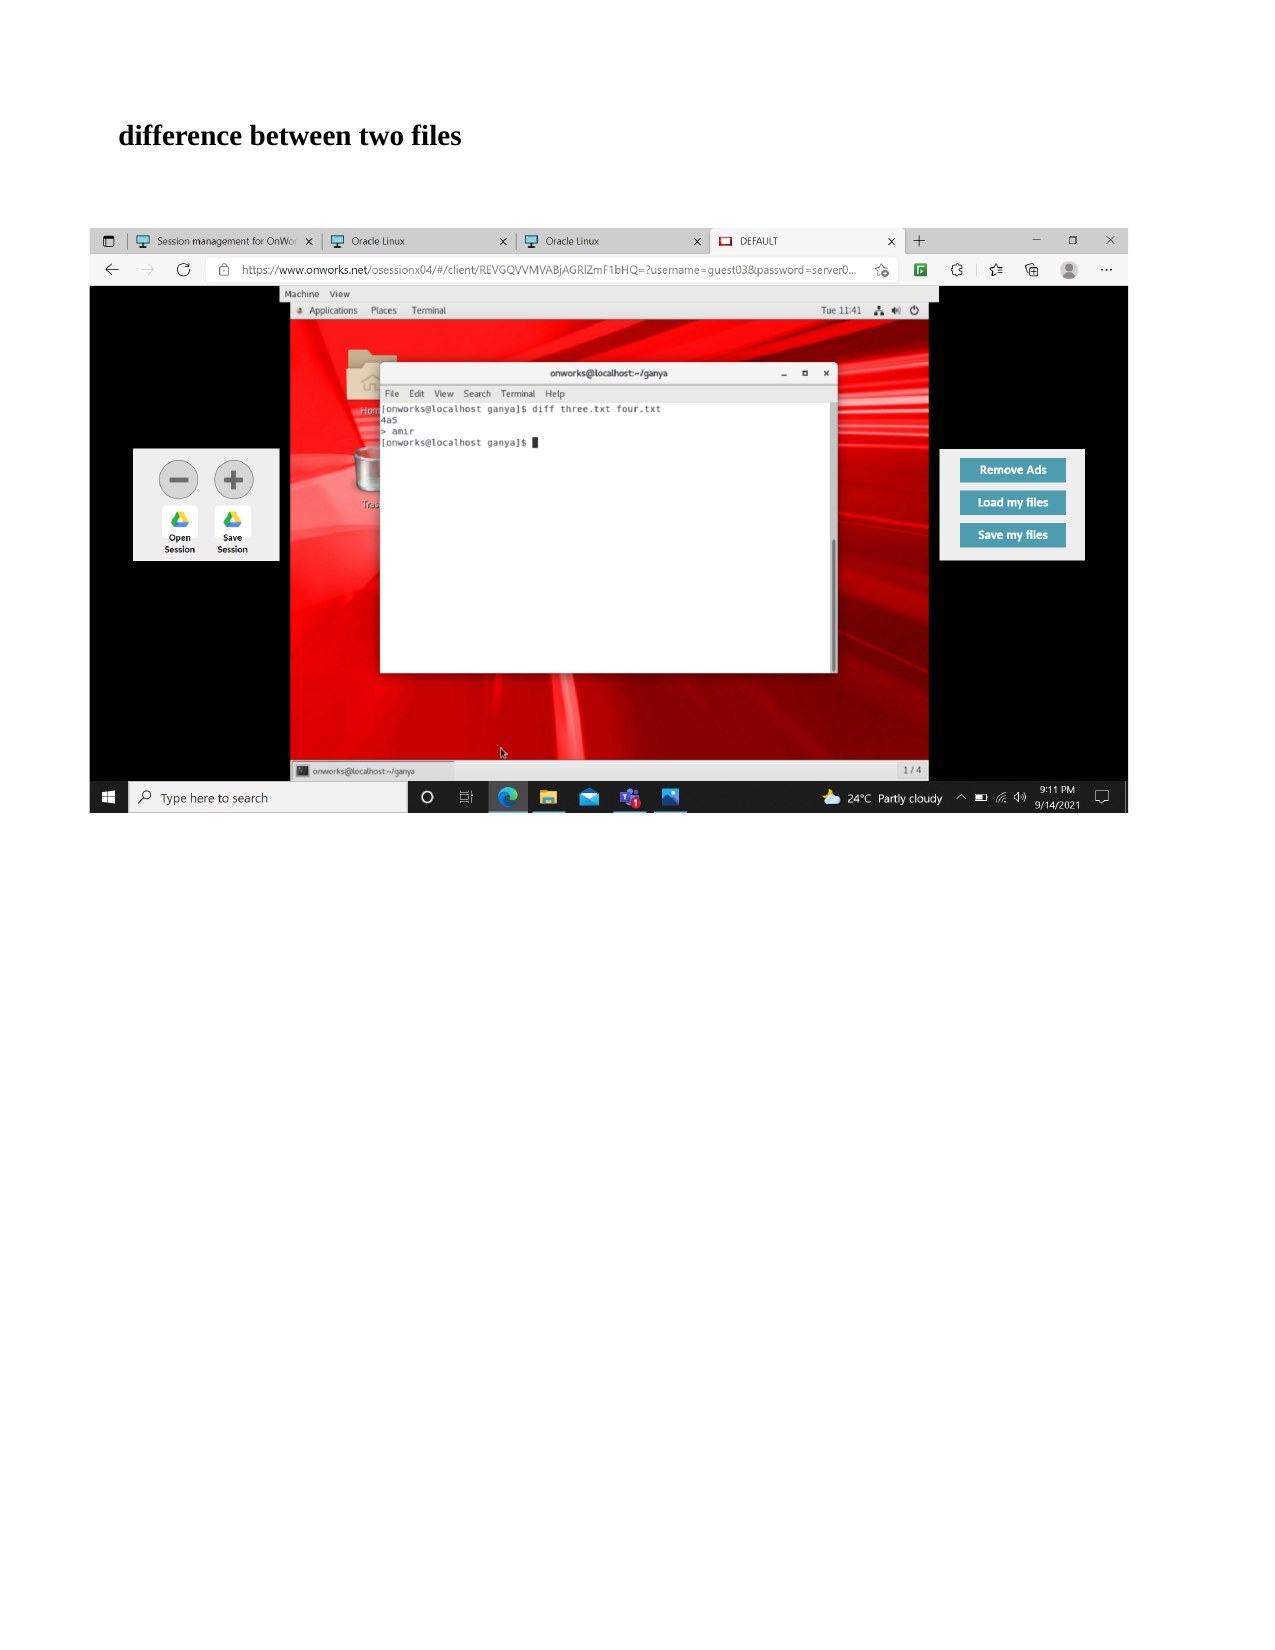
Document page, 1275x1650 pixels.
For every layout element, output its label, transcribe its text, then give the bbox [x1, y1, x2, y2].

picture [89, 228, 1129, 813]
text difference between two files [118, 118, 1157, 152]
